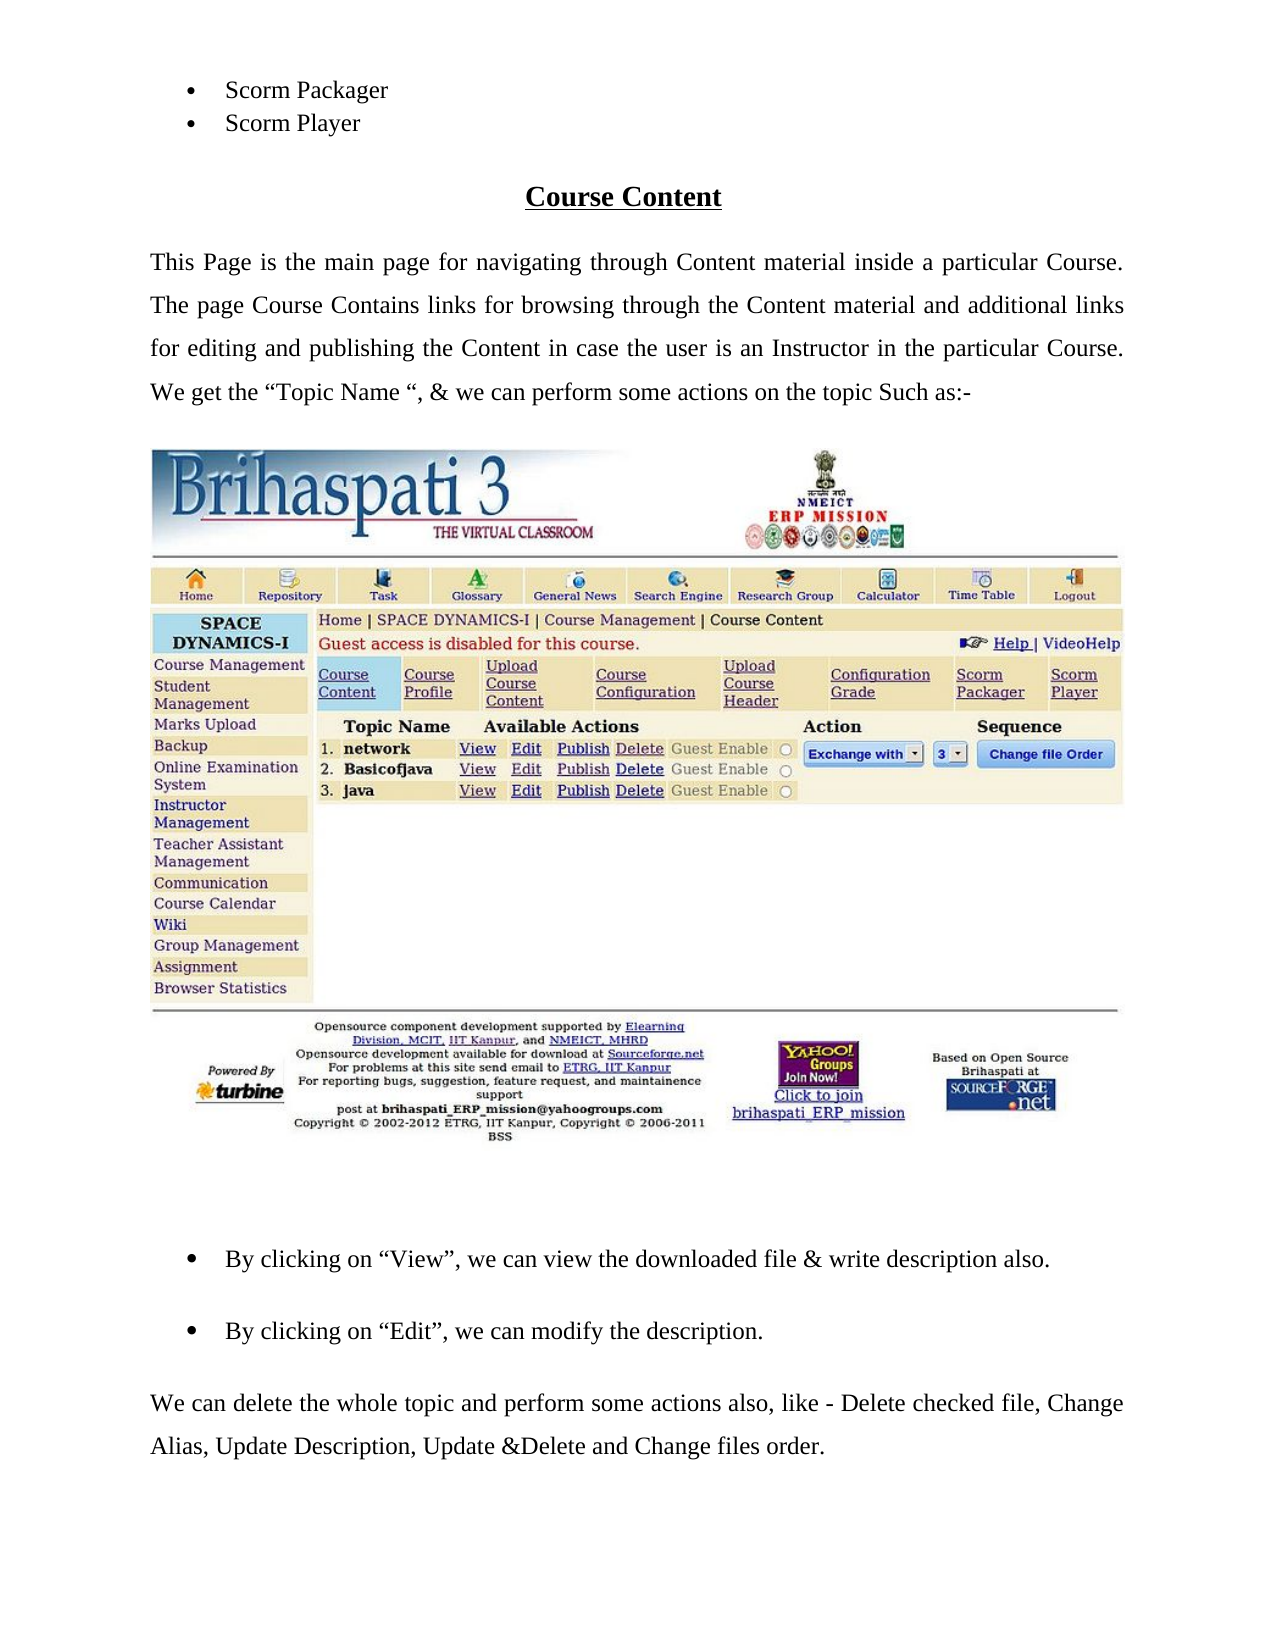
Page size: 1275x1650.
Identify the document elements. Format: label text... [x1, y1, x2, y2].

list Scorm Player [187, 108, 1125, 137]
list By clicking on “View”, we can view the downloaded file & write description also. [187, 1244, 1125, 1272]
text Course Content [450, 179, 1125, 213]
list By clicking on “Edit”, we can modify the description. [187, 1316, 1125, 1345]
list Scorm Packager [187, 75, 1125, 104]
text We can delete the whole topic and perform some actions also, like - Delete checked file, Change Alias, Update Description, Update &Delete and Change files order. [150, 1388, 1125, 1460]
picture [150, 448, 1125, 1157]
text This Page is the main page for navigating through Content material inside a particular Course. The page Course Contains links for browsing through the Content material and additional links for editing and publishing the Content in case the user is an Instructor in the particular Course. We get the “Topic Name “, & we can perform some actions on the topic Such as:- [150, 247, 1125, 405]
